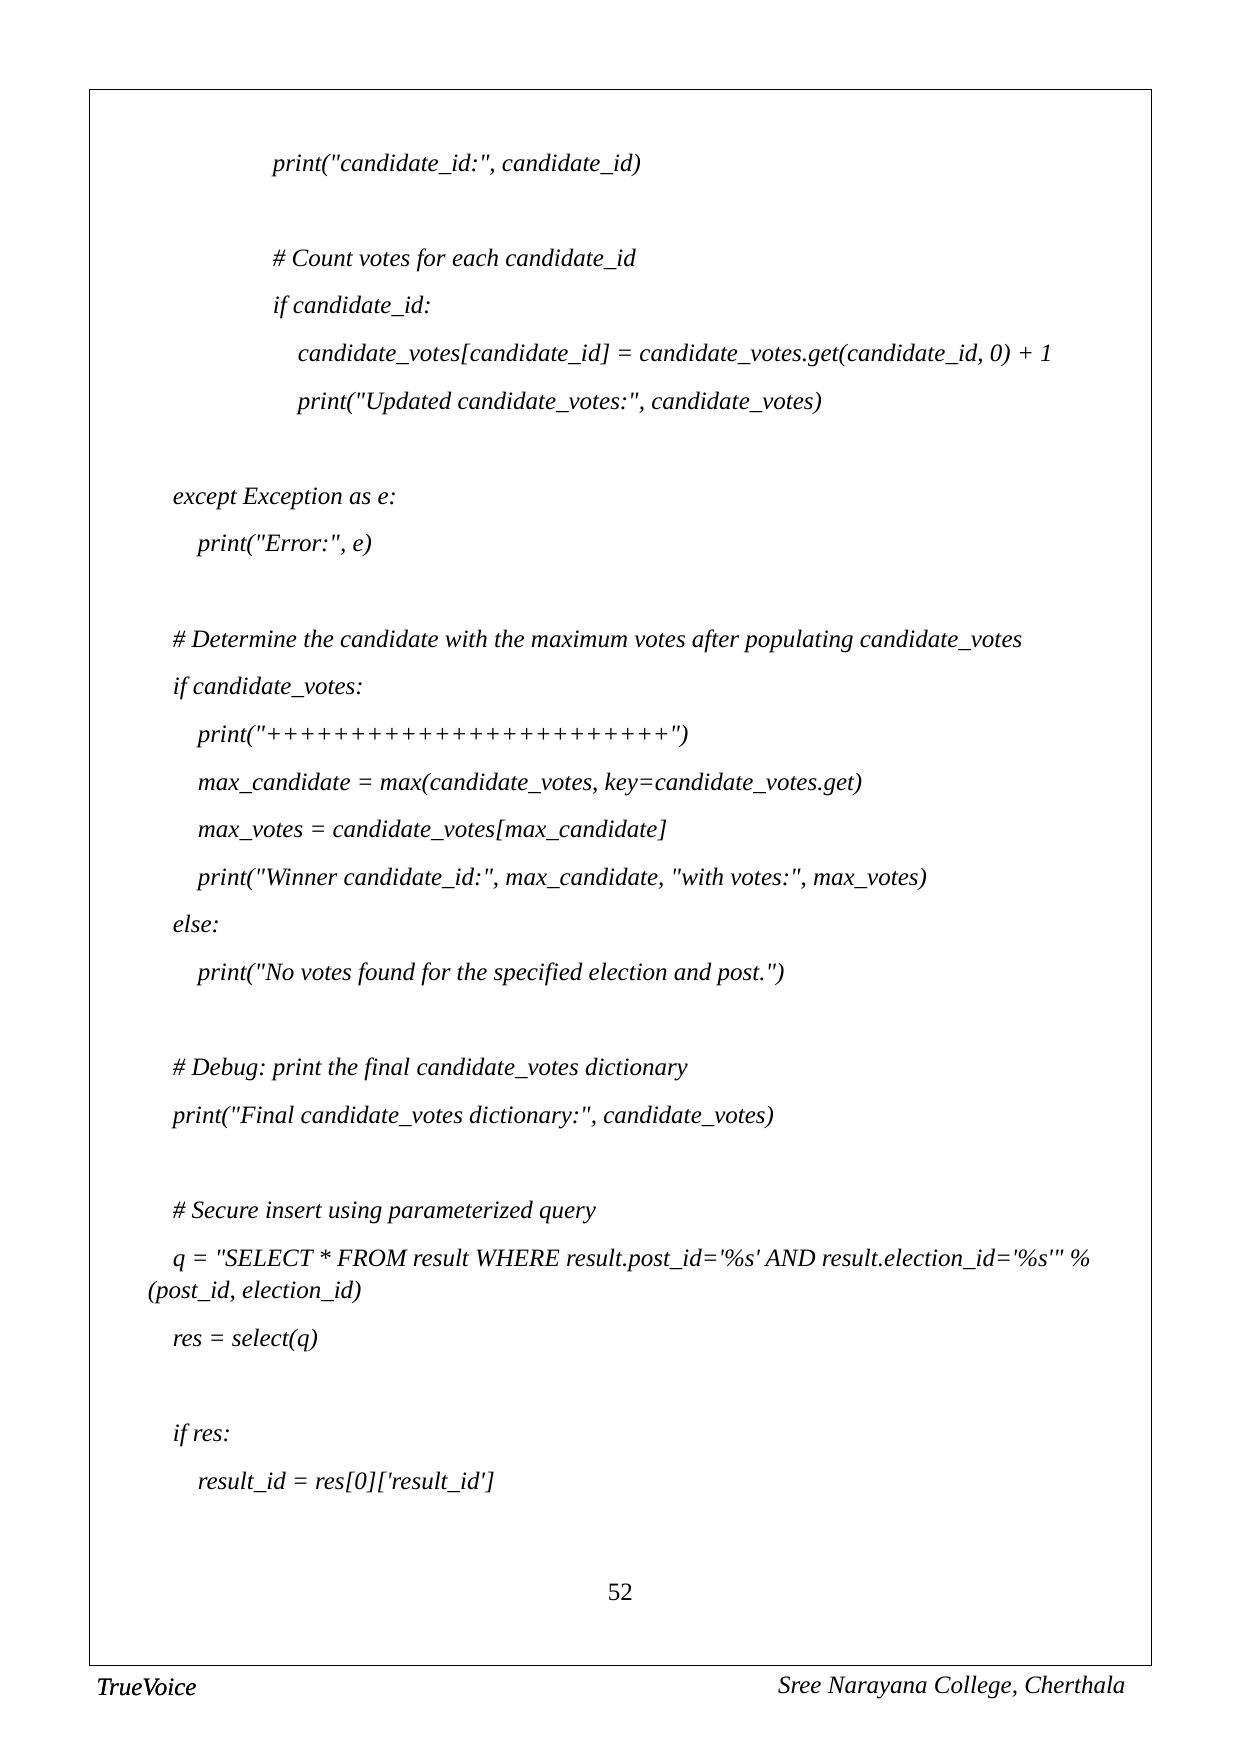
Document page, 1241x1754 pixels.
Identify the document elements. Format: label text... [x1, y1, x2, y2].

text if candidate_id: [148, 291, 1092, 319]
text else: [148, 909, 1092, 938]
text print("candidate_id:", candidate_id) [148, 148, 1092, 176]
text if candidate_votes: [148, 671, 1092, 700]
text max_candidate = max(candidate_votes, key=candidate_votes.get) [148, 767, 1092, 795]
text print("Updated candidate_votes:", candidate_votes) [148, 386, 1092, 414]
text if res: [148, 1418, 1092, 1447]
text res = select(q) [148, 1323, 1092, 1352]
text # Secure insert using parameterized query [148, 1195, 1092, 1224]
text result_id = res[0]['result_id'] [148, 1466, 1092, 1495]
text print("Winner candidate_id:", max_candidate, "with votes:", max_votes) [148, 862, 1092, 891]
text print("++++++++++++++++++++++++") [148, 719, 1092, 748]
text # Debug: print the final candidate_votes dictionary [148, 1052, 1092, 1081]
text candidate_votes[candidate_id] = candidate_votes.get(candidate_id, 0) + 1 [148, 338, 1092, 367]
text print("Error:", e) [148, 528, 1092, 557]
text # Determine the candidate with the maximum votes after populating candidate_votes [148, 624, 1092, 652]
text print("No votes found for the specified election and post.") [148, 957, 1092, 986]
text # Count votes for each candidate_id [148, 243, 1092, 272]
text except Exception as e: [148, 481, 1092, 510]
text q = "SELECT * FROM result WHERE result.post_id='%s' AND result.election_id='%s'" % (post_id, election_id) [148, 1243, 1092, 1304]
text print("Final candidate_votes dictionary:", candidate_votes) [148, 1100, 1092, 1128]
text max_votes = candidate_votes[max_candidate] [148, 814, 1092, 843]
